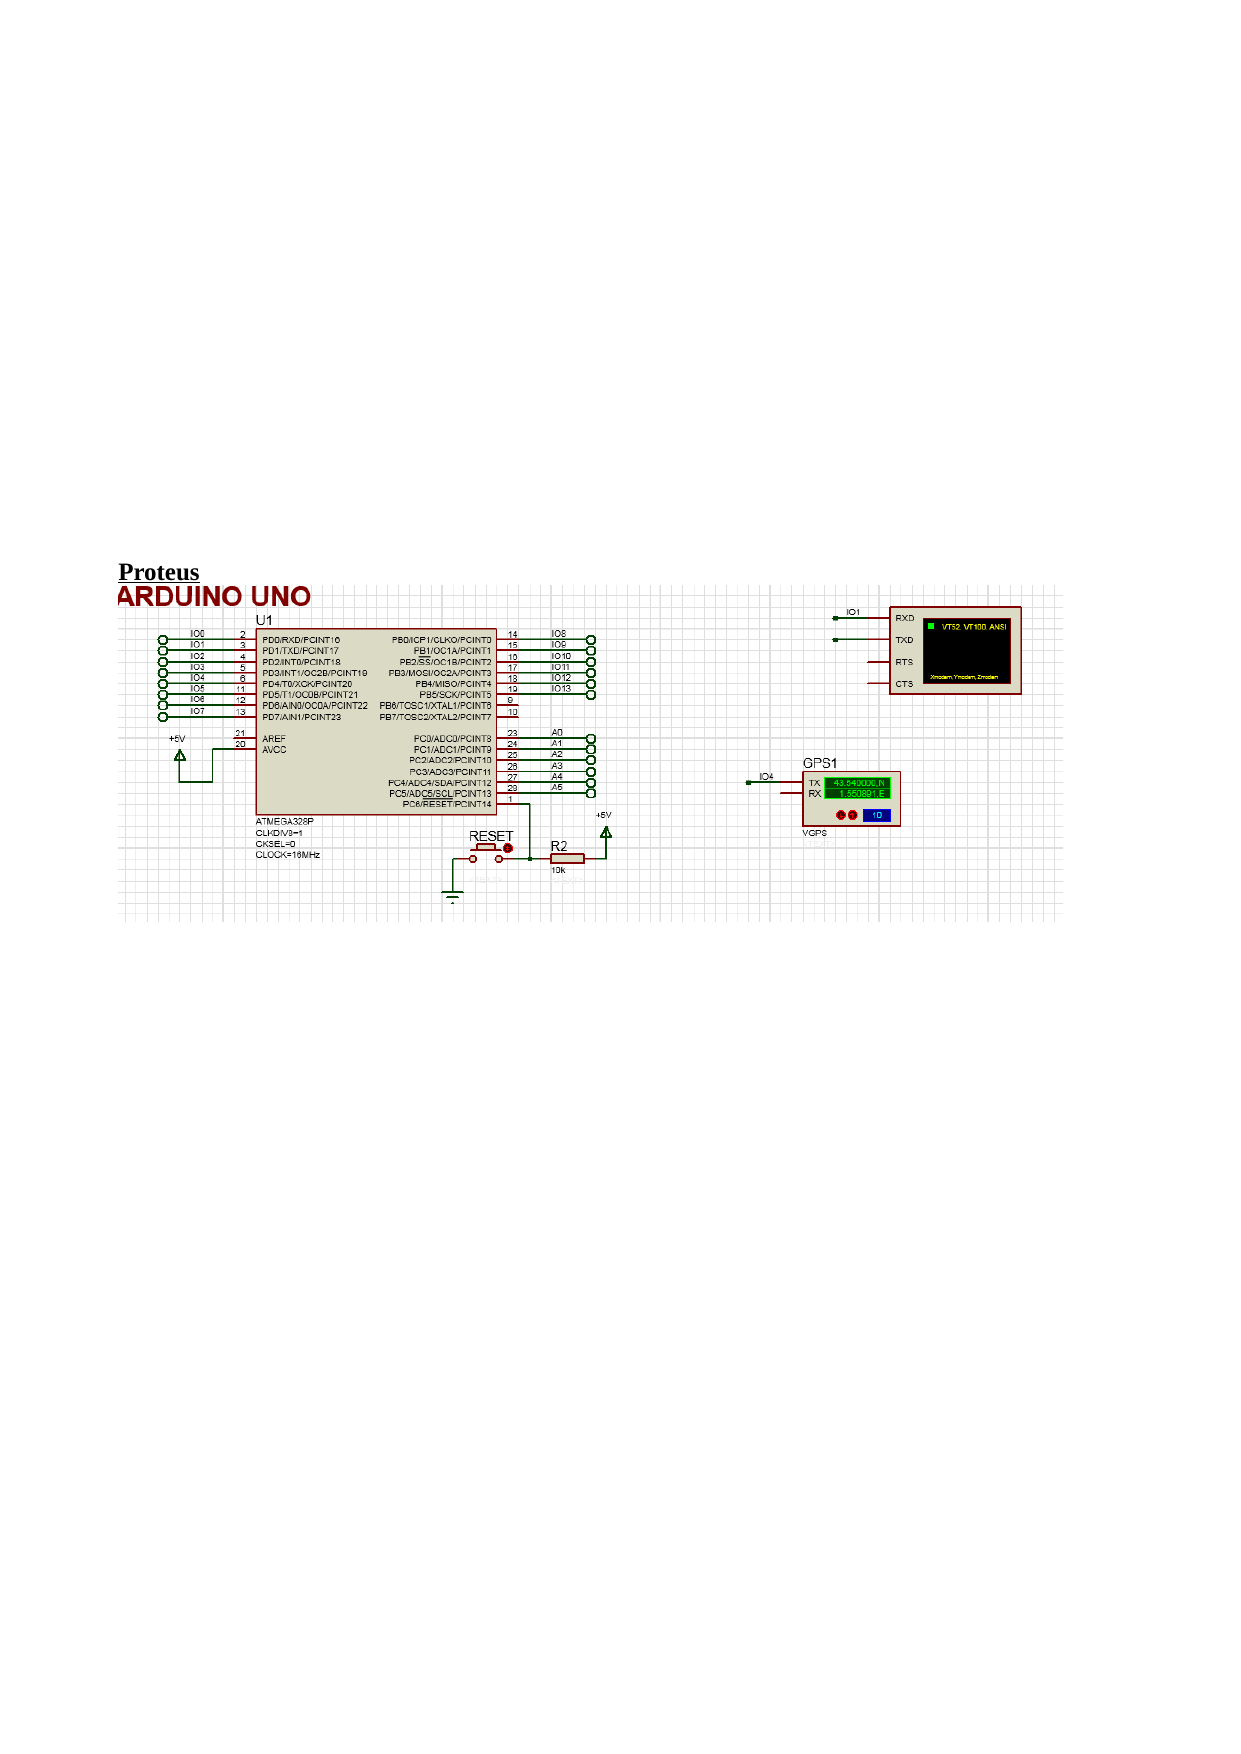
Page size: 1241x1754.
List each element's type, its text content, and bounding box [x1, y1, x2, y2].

text Proteus [118, 557, 1122, 586]
picture [118, 585, 1064, 922]
